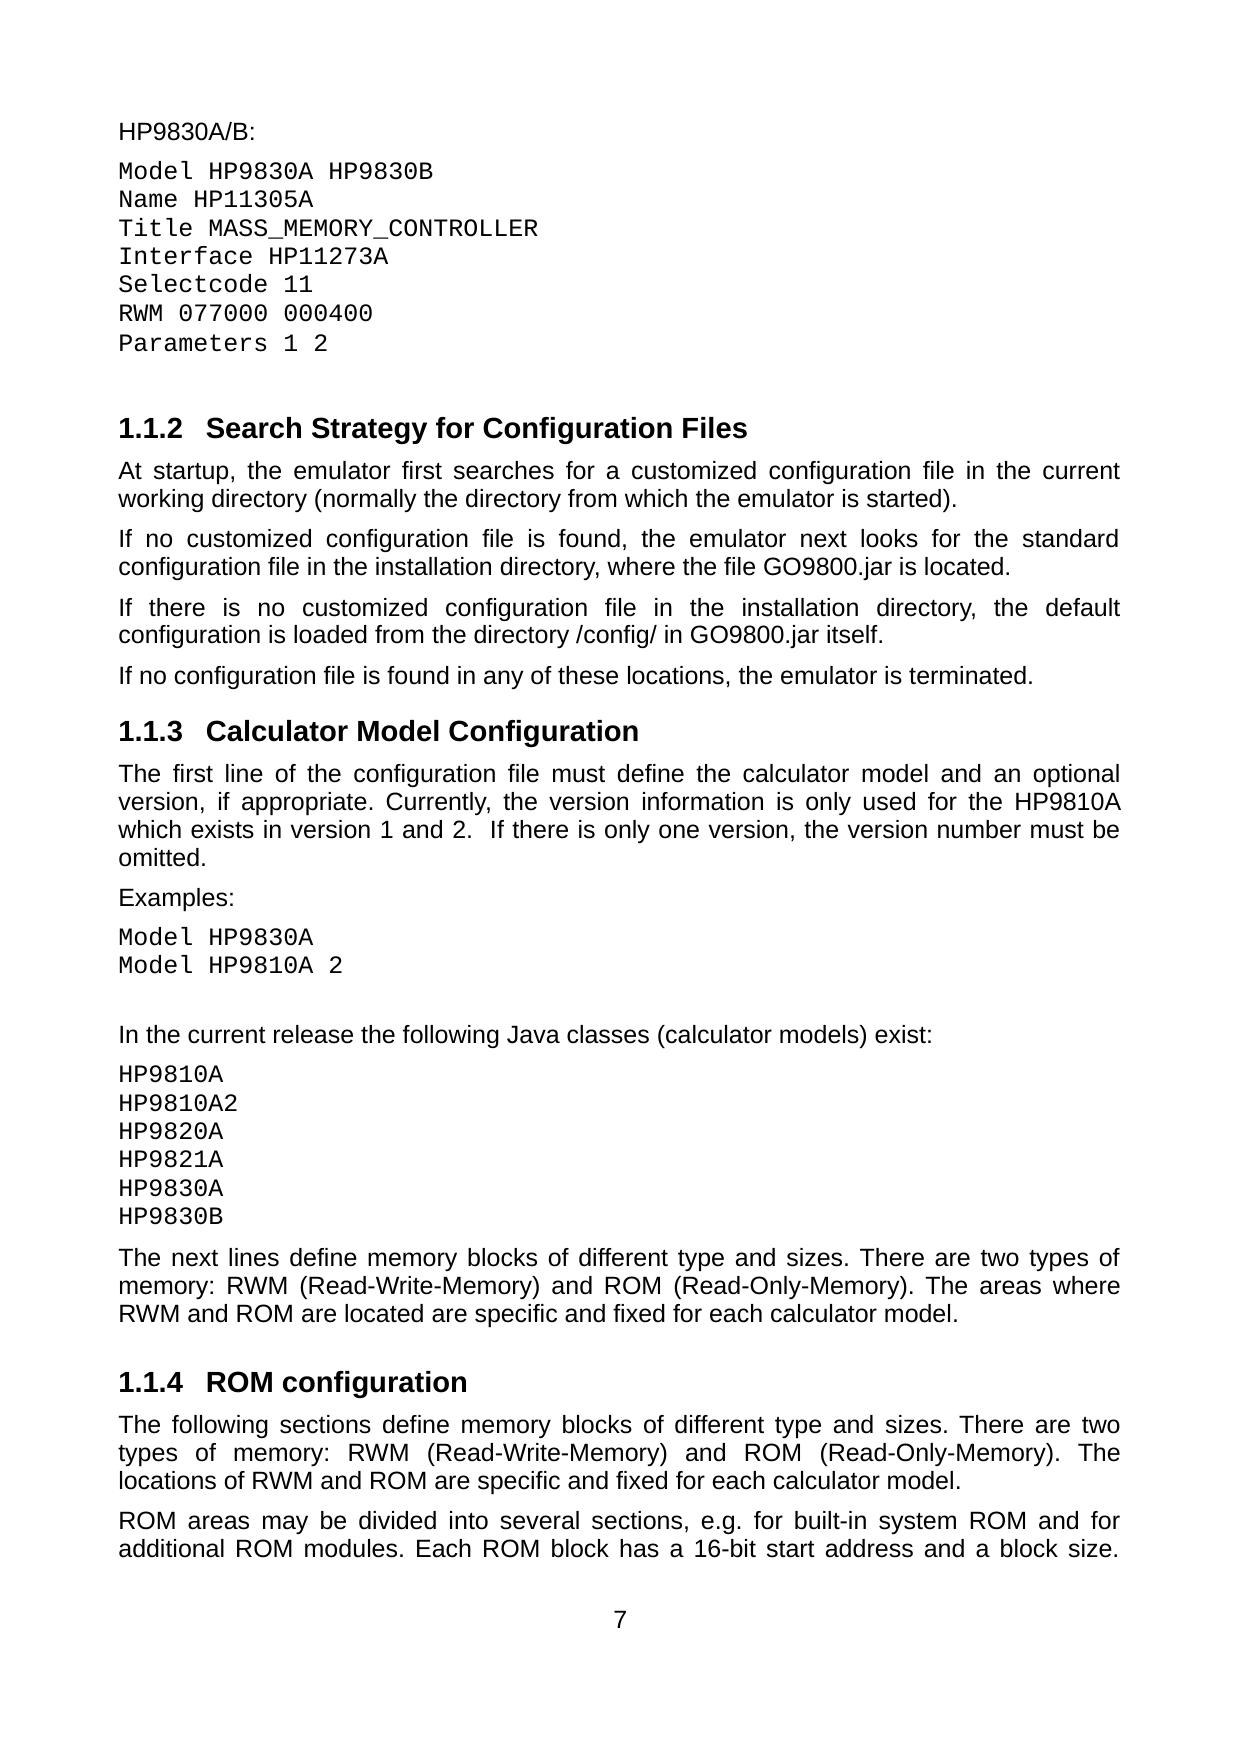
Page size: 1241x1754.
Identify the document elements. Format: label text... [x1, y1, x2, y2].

text In the current release the following Java classes (calculator models) exist: [118, 1021, 1122, 1049]
text If there is no customized configuration file in the installation directory, the default configuration is loaded from the directory /config/ in GO9800.jar itself. [118, 593, 1122, 649]
text If no configuration file is found in any of these locations, the emulator is terminated. [118, 662, 1122, 689]
text Examples: [118, 884, 1122, 912]
text ROM areas may be divided into several sections, e.g. for built-in system ROM and for additional ROM modules. Each ROM block has a 16-bit start address and a block size. [118, 1507, 1122, 1563]
text HP9810A HP9810A2 HP9820A HP9821A HP9830A [118, 1062, 1122, 1203]
text Model HP9810A 2 [118, 953, 1122, 981]
text Title MASS_MEMORY_CONTROLLER [118, 215, 1122, 243]
text The next lines define memory blocks of different type and sizes. There are two types of memory: RWM (Read-Write-Memory) and ROM (Read-Only-Memory). The areas where RWM and ROM are located are specific and fixed for each calculator model. [118, 1244, 1122, 1328]
text The following sections define memory blocks of different type and sizes. There are two types of memory: RWM (Read-Write-Memory) and ROM (Read-Only-Memory). The locations of RWM and ROM are specific and fixed for each calculator model. [118, 1411, 1122, 1494]
subtitle Search Strategy for Configuration Files [118, 412, 1122, 444]
subtitle Calculator Model Configuration [118, 714, 1122, 747]
text HP9830A/B: [118, 118, 1122, 146]
text At startup, the emulator first searches for a customized configuration file in the current working directory (normally the directory from which the emulator is started). [118, 457, 1122, 512]
text Model HP9830A [118, 924, 1122, 953]
text The first line of the configuration file must define the calculator model and an optional version, if appropriate. Currently, the version information is only used for the HP9810A which exists in version 1 and 2. If there is only one version, the version number must be omitted. [118, 760, 1122, 871]
text Selectcode 11 [118, 272, 1122, 300]
text HP9830B [118, 1203, 1122, 1232]
text If no customized configuration file is found, the emulator next looks for the standard configuration file in the installation directory, where the file GO9800.jar is located. [118, 525, 1122, 581]
subtitle ROM configuration [118, 1366, 1122, 1398]
text Parameters 1 2 [118, 328, 1122, 359]
text Model HP9830A HP9830B [118, 158, 1122, 187]
text RWM 077000 000400 [118, 300, 1122, 328]
text Interface HP11273A [118, 243, 1122, 272]
text Name HP11305A [118, 187, 1122, 215]
